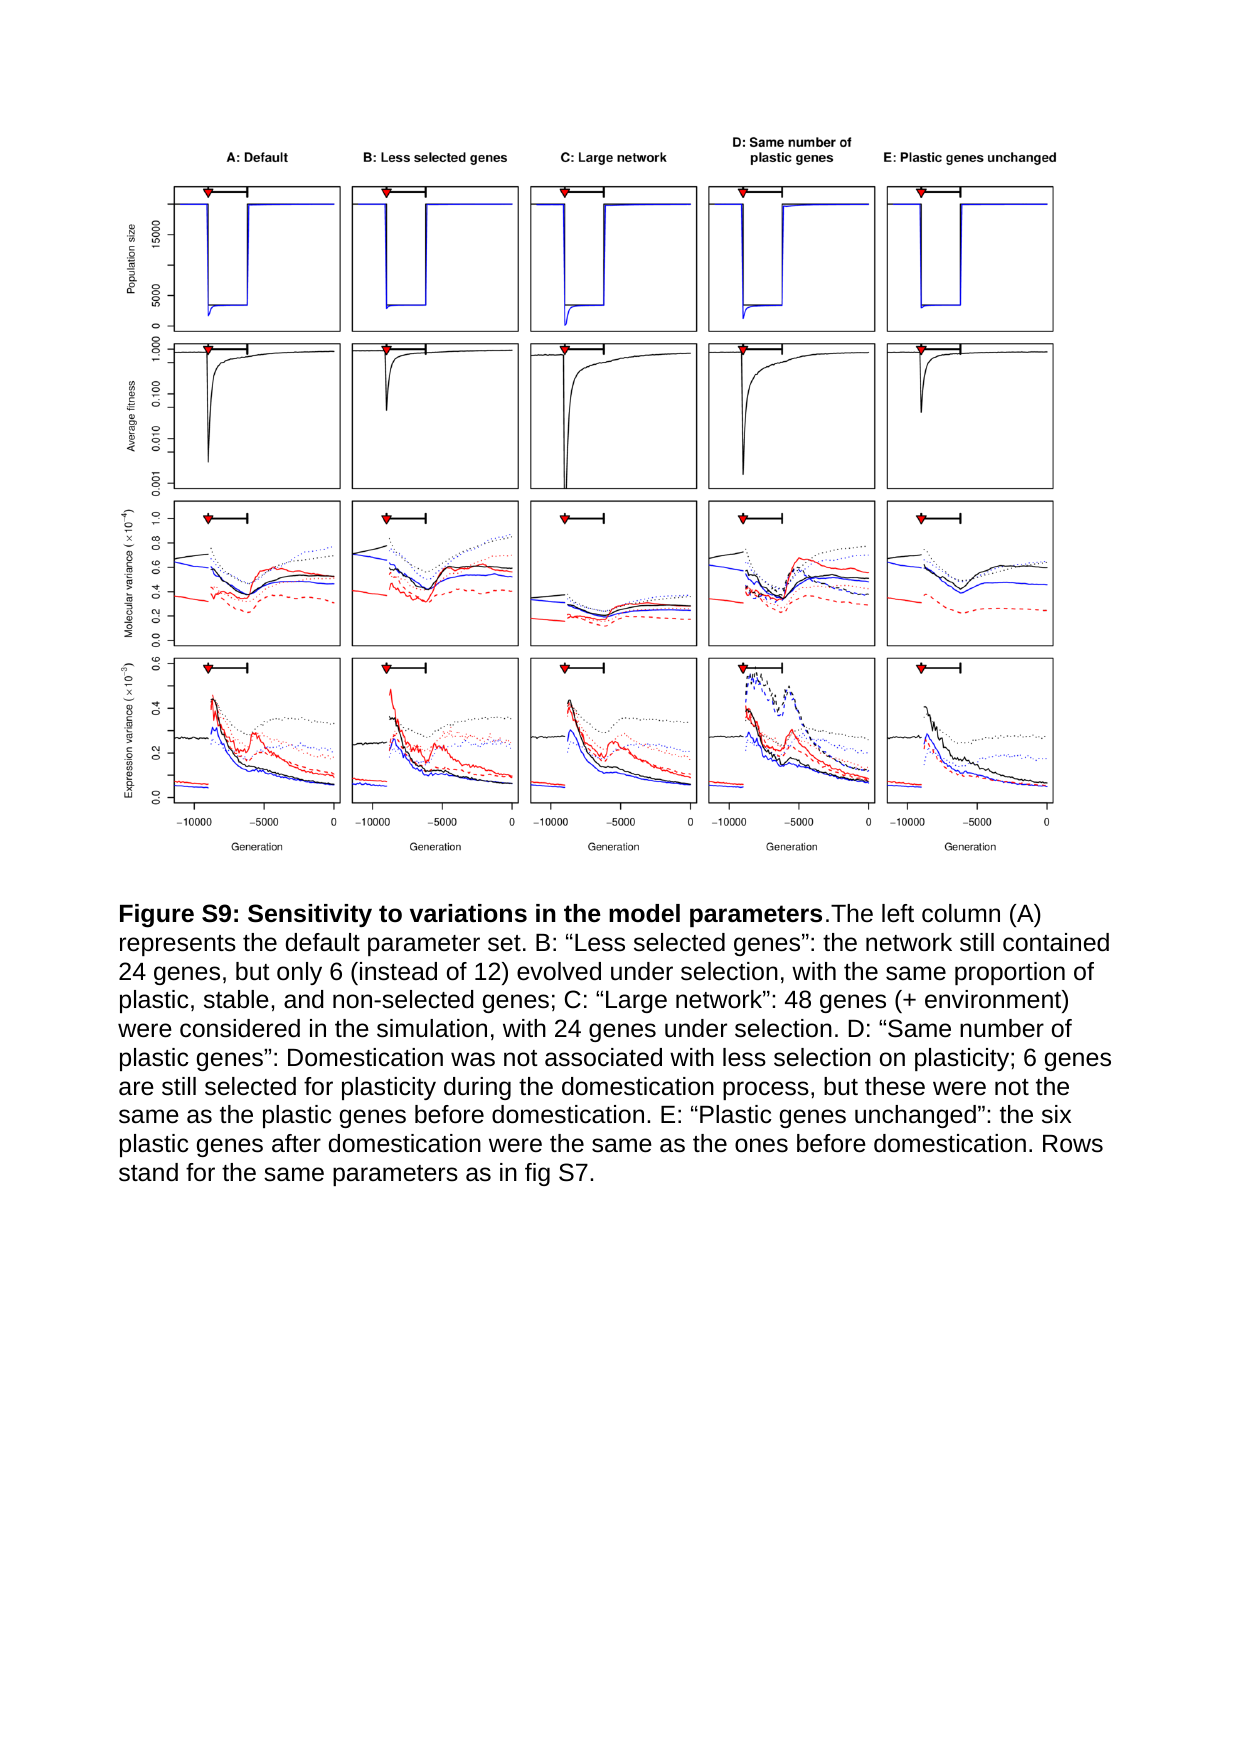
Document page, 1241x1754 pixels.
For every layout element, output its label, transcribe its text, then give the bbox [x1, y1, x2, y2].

text Figure S9: Sensitivity to variations in the model parameters.The left column (A) represents the default parameter set. B: “Less selected genes”: the network still contained 24 genes, but only 6 (instead of 12) evolved under selection, with the same proportion of plastic, stable, and non-selected genes; C: “Large network”: 48 genes (+ environment) were considered in the simulation, with 24 genes under selection. D: “Same number of plastic genes”: Domestication was not associated with less selection on plasticity; 6 genes are still selected for plasticity during the domestication process, but these were not the same as the plastic genes before domestication. E: “Plastic genes unchanged”: the six plastic genes after domestication were the same as the ones before domestication. Rows stand for the same parameters as in fig S7. [118, 899, 1122, 1186]
picture [118, 118, 1059, 871]
